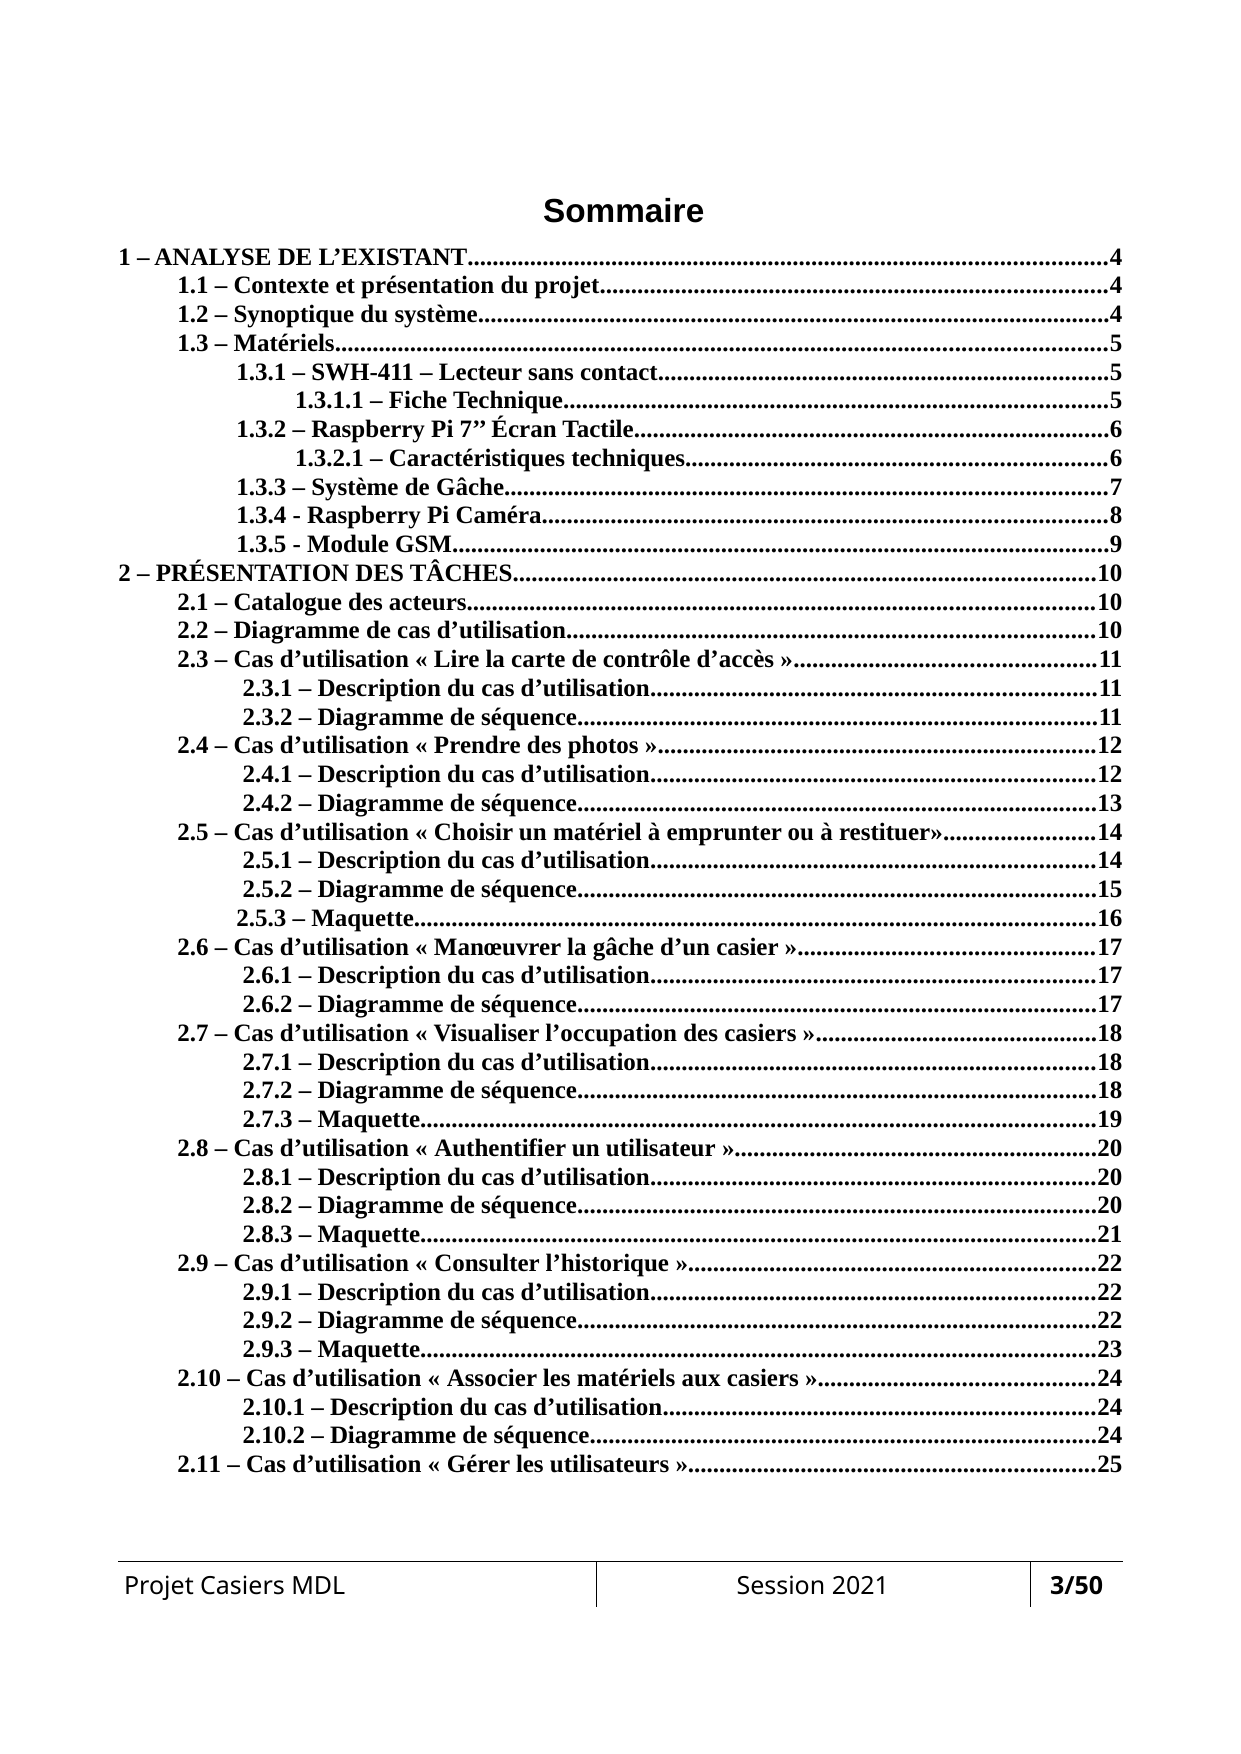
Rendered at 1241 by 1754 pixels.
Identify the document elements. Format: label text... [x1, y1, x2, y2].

text 2.9.2 – Diagramme de séquence 22 [236, 1305, 1122, 1334]
text 2 – PRÉSENTATION DES TÂCHES 10 [118, 558, 1122, 587]
text 1.3.1 – SWH-411 – Lecteur sans contact 5 [236, 357, 1122, 385]
text 2.8 – Cas d’utilisation « Authentifier un utilisateur » 20 [177, 1133, 1122, 1162]
text 2.9.3 – Maquette 23 [236, 1334, 1122, 1363]
text 1.3.5 - Module GSM 9 [236, 529, 1122, 558]
text 2.1 – Catalogue des acteurs 10 [177, 587, 1122, 615]
text 1 – ANALYSE DE L’EXISTANT 4 [118, 242, 1122, 270]
text 2.7.1 – Description du cas d’utilisation 18 [236, 1047, 1122, 1075]
text 2.5 – Cas d’utilisation « Choisir un matériel à emprunter ou à restituer» 14 [177, 817, 1122, 845]
text 2.3.1 – Description du cas d’utilisation 11 [236, 673, 1122, 702]
text 2.6 – Cas d’utilisation « Manœuvrer la gâche d’un casier » 17 [177, 932, 1122, 960]
text 1.2 – Synoptique du système 4 [177, 299, 1122, 328]
text 2.10.2 – Diagramme de séquence 24 [236, 1420, 1122, 1449]
text 2.2 – Diagramme de cas d’utilisation 10 [177, 615, 1122, 644]
text 2.4.2 – Diagramme de séquence 13 [236, 788, 1122, 817]
text 2.4.1 – Description du cas d’utilisation 12 [236, 759, 1122, 788]
text 2.9 – Cas d’utilisation « Consulter l’historique » 22 [177, 1248, 1122, 1277]
text 2.7.3 – Maquette 19 [236, 1104, 1122, 1133]
text 2.5.3 – Maquette 16 [236, 903, 1122, 932]
text 1.3.3 – Système de Gâche 7 [236, 472, 1122, 500]
text 2.7 – Cas d’utilisation « Visualiser l’occupation des casiers » 18 [177, 1018, 1122, 1047]
text 2.4 – Cas d’utilisation « Prendre des photos » 12 [177, 730, 1122, 759]
text 1.3.1.1 – Fiche Technique 5 [295, 385, 1122, 414]
text 2.9.1 – Description du cas d’utilisation 22 [236, 1277, 1122, 1305]
text 2.10.1 – Description du cas d’utilisation 24 [236, 1392, 1122, 1420]
text 2.7.2 – Diagramme de séquence 18 [236, 1075, 1122, 1104]
text 2.11 – Cas d’utilisation « Gérer les utilisateurs » 25 [177, 1449, 1122, 1478]
text 2.10 – Cas d’utilisation « Associer les matériels aux casiers » 24 [177, 1363, 1122, 1392]
text 2.8.1 – Description du cas d’utilisation 20 [236, 1162, 1122, 1190]
text 2.3 – Cas d’utilisation « Lire la carte de contrôle d’accès » 11 [177, 644, 1122, 673]
text 1.3.4 - Raspberry Pi Caméra 8 [236, 500, 1122, 529]
text 2.8.3 – Maquette 21 [236, 1219, 1122, 1248]
text 2.6.1 – Description du cas d’utilisation 17 [236, 960, 1122, 989]
text 2.5.1 – Description du cas d’utilisation 14 [236, 845, 1122, 874]
text 2.5.2 – Diagramme de séquence 15 [236, 874, 1122, 903]
subtitle Sommaire [118, 191, 1122, 229]
text 1.3.2.1 – Caractéristiques techniques 6 [295, 443, 1122, 472]
text 1.3 – Matériels 5 [177, 328, 1122, 357]
text 2.3.2 – Diagramme de séquence 11 [236, 702, 1122, 730]
text 1.1 – Contexte et présentation du projet 4 [177, 270, 1122, 299]
text 2.6.2 – Diagramme de séquence 17 [236, 989, 1122, 1018]
text 1.3.2 – Raspberry Pi 7’’ Écran Tactile 6 [236, 414, 1122, 443]
text 2.8.2 – Diagramme de séquence 20 [236, 1190, 1122, 1219]
